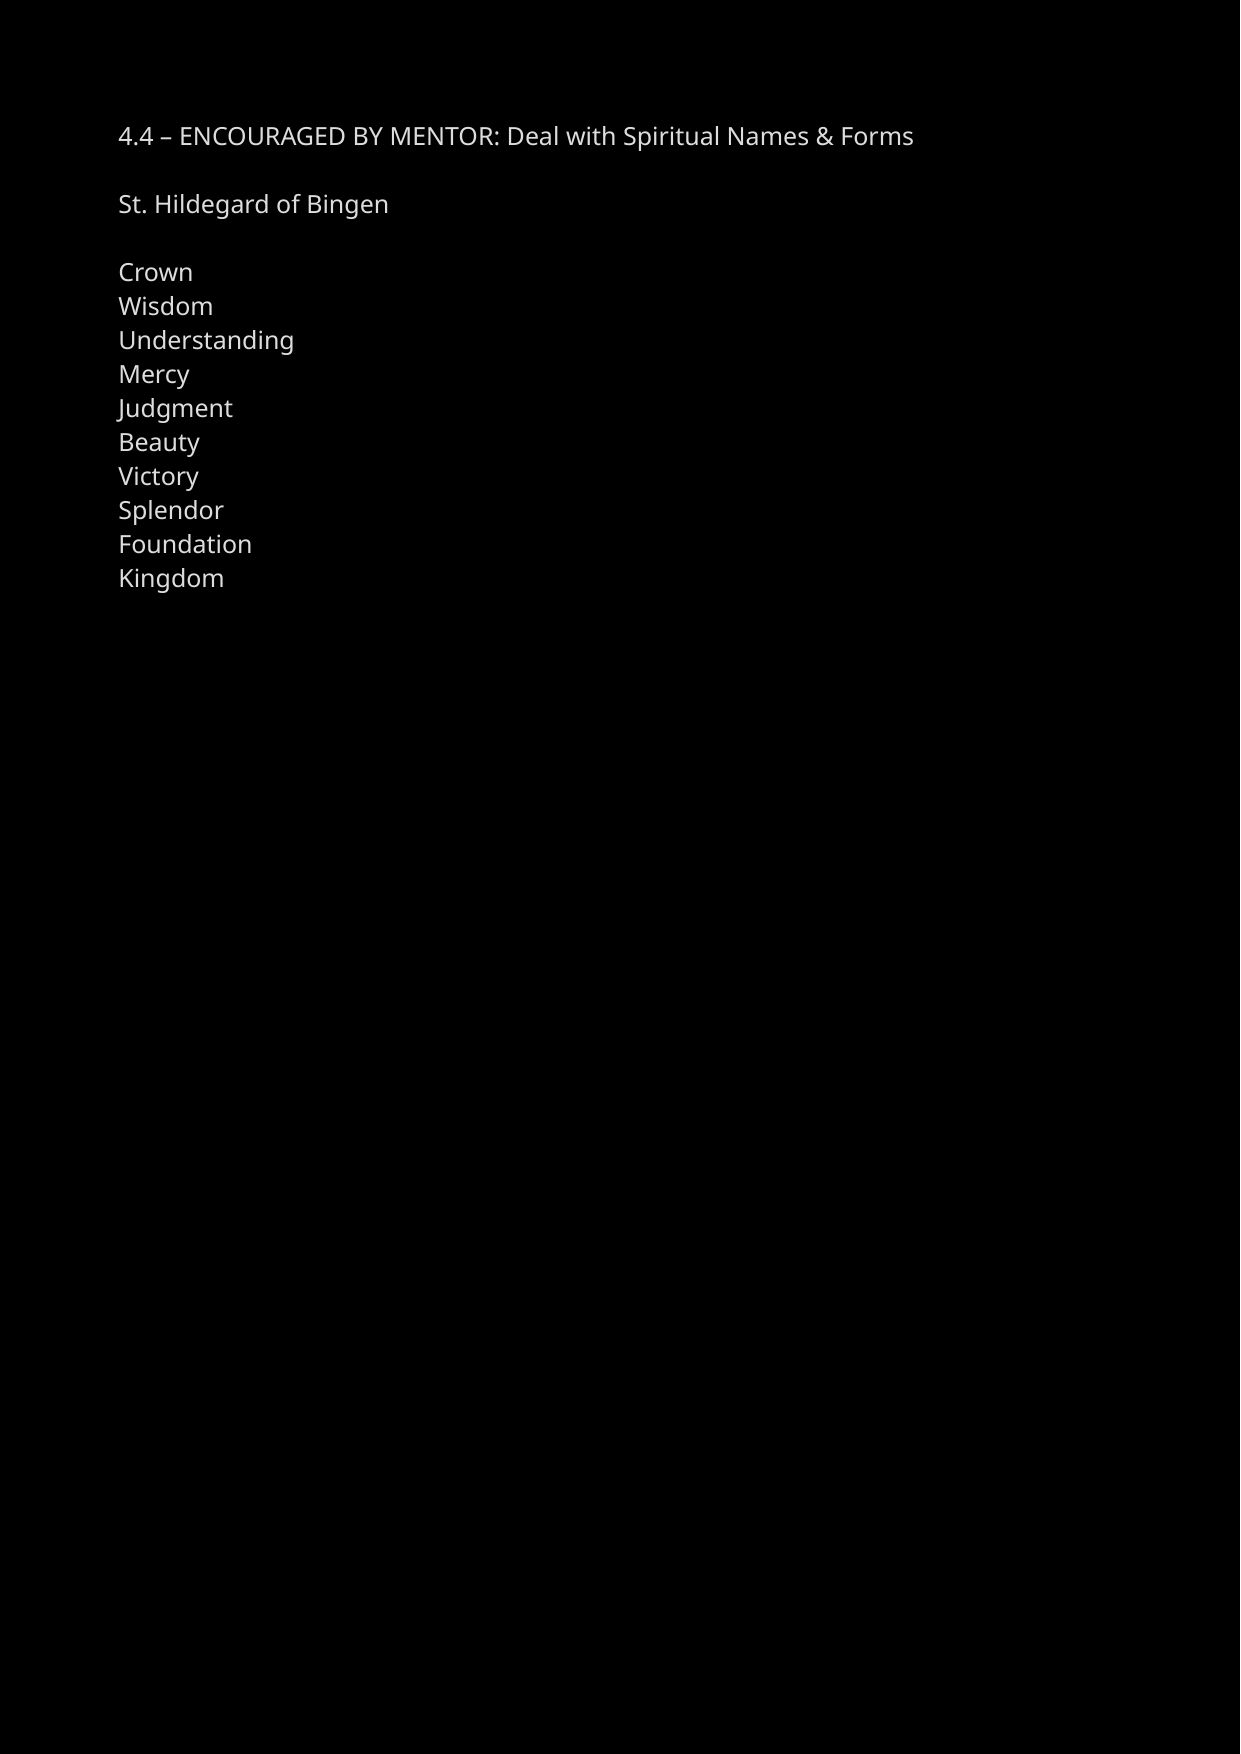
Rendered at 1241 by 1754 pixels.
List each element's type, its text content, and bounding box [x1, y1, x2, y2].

text St. Hildegard of Bingen [118, 186, 1122, 220]
text Wisdom [118, 288, 1122, 322]
text Crown [118, 254, 1122, 288]
text Judgment [118, 391, 1122, 425]
text Beauty [118, 425, 1122, 459]
text 4.4 – ENCOURAGED BY MENTOR: Deal with Spiritual Names & Forms [118, 118, 1122, 152]
text Kingdom [118, 561, 1122, 595]
text Splendor [118, 493, 1122, 527]
text Victory [118, 459, 1122, 493]
text Understanding [118, 322, 1122, 357]
text Mercy [118, 357, 1122, 391]
text Foundation [118, 527, 1122, 561]
